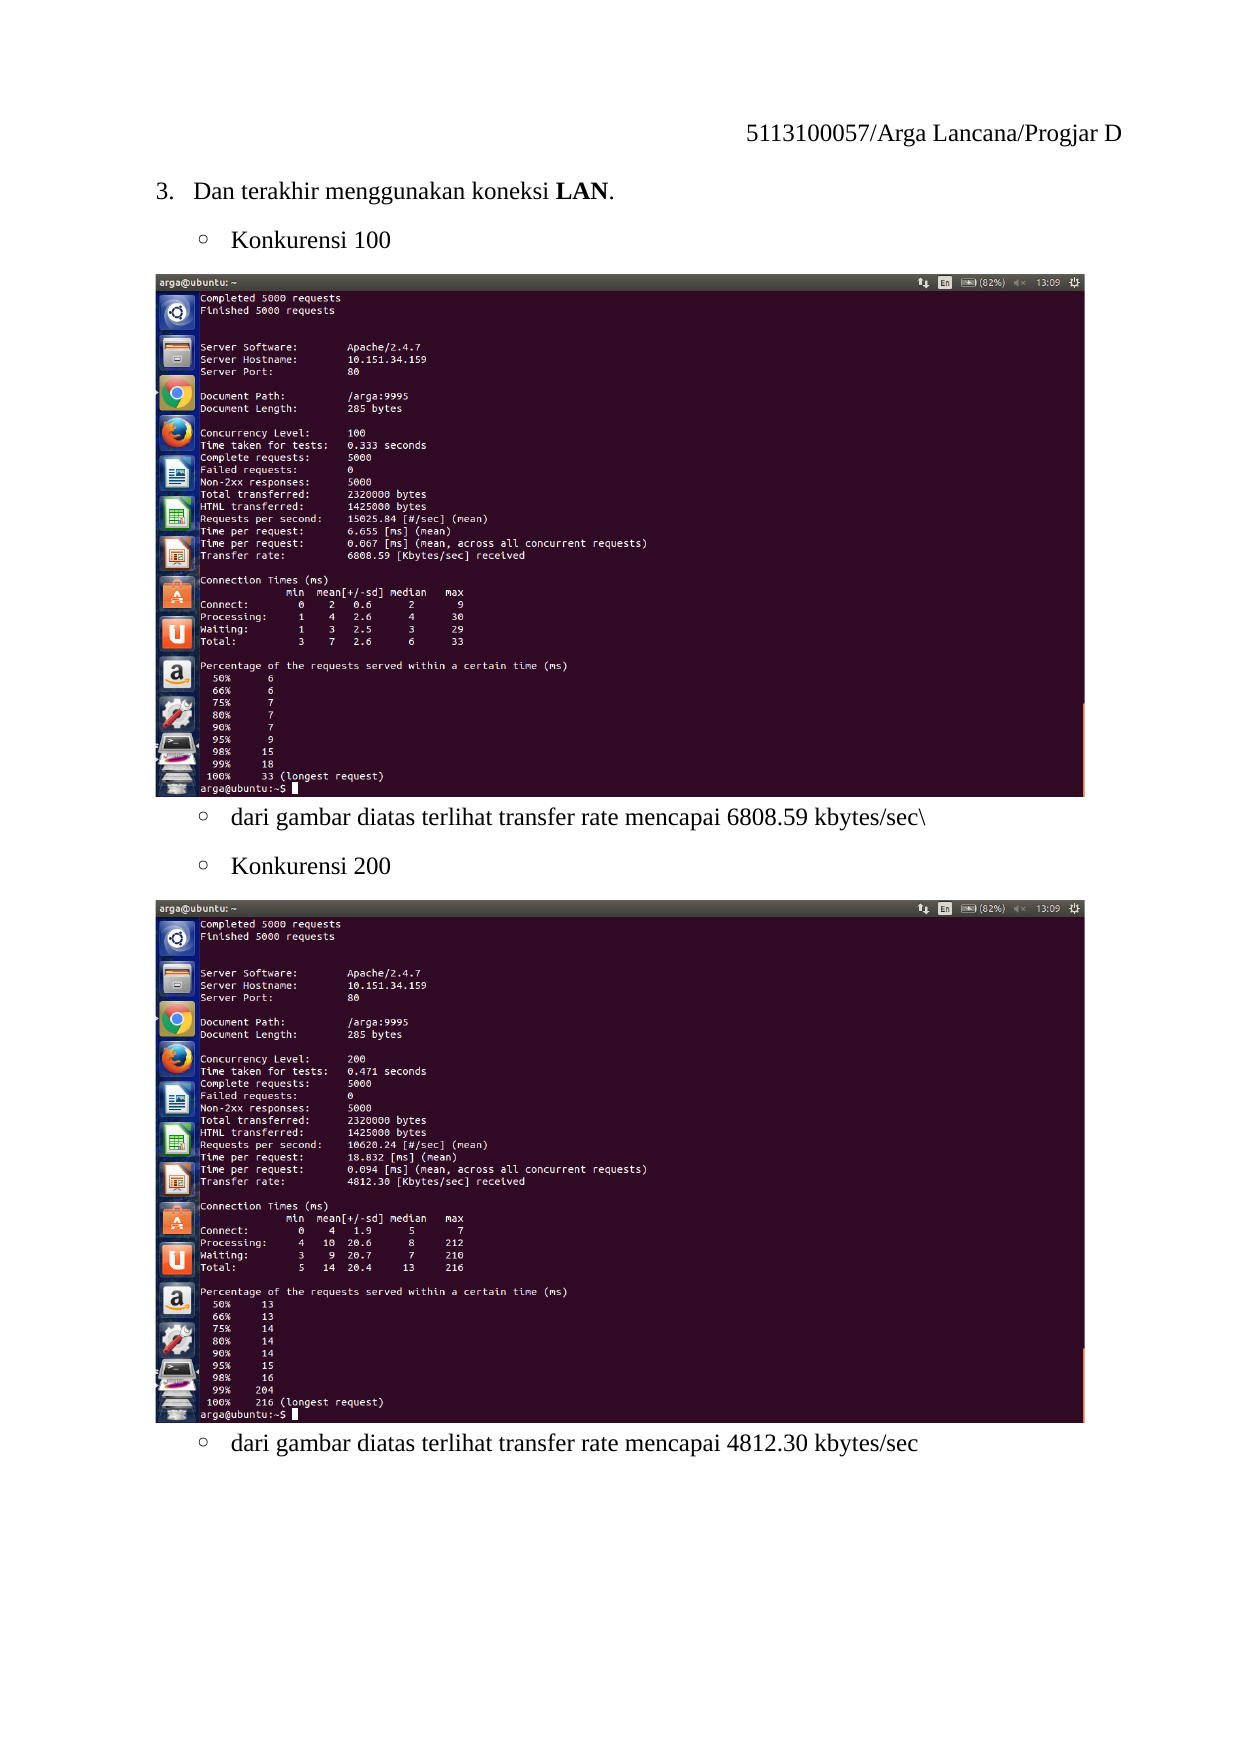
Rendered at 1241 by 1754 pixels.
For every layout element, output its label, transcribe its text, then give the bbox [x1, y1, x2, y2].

list Dan terakhir menggunakan koneksi LAN. [156, 176, 1122, 205]
list Konkurensi 200 [193, 851, 1122, 880]
picture [155, 900, 1085, 1423]
list dari gambar diatas terlihat transfer rate mencapai 6808.59 kbytes/sec\ [193, 274, 1122, 831]
list dari gambar diatas terlihat transfer rate mencapai 4812.30 kbytes/sec [193, 901, 1122, 1457]
list Konkurensi 100 [193, 225, 1122, 254]
picture [155, 274, 1085, 797]
